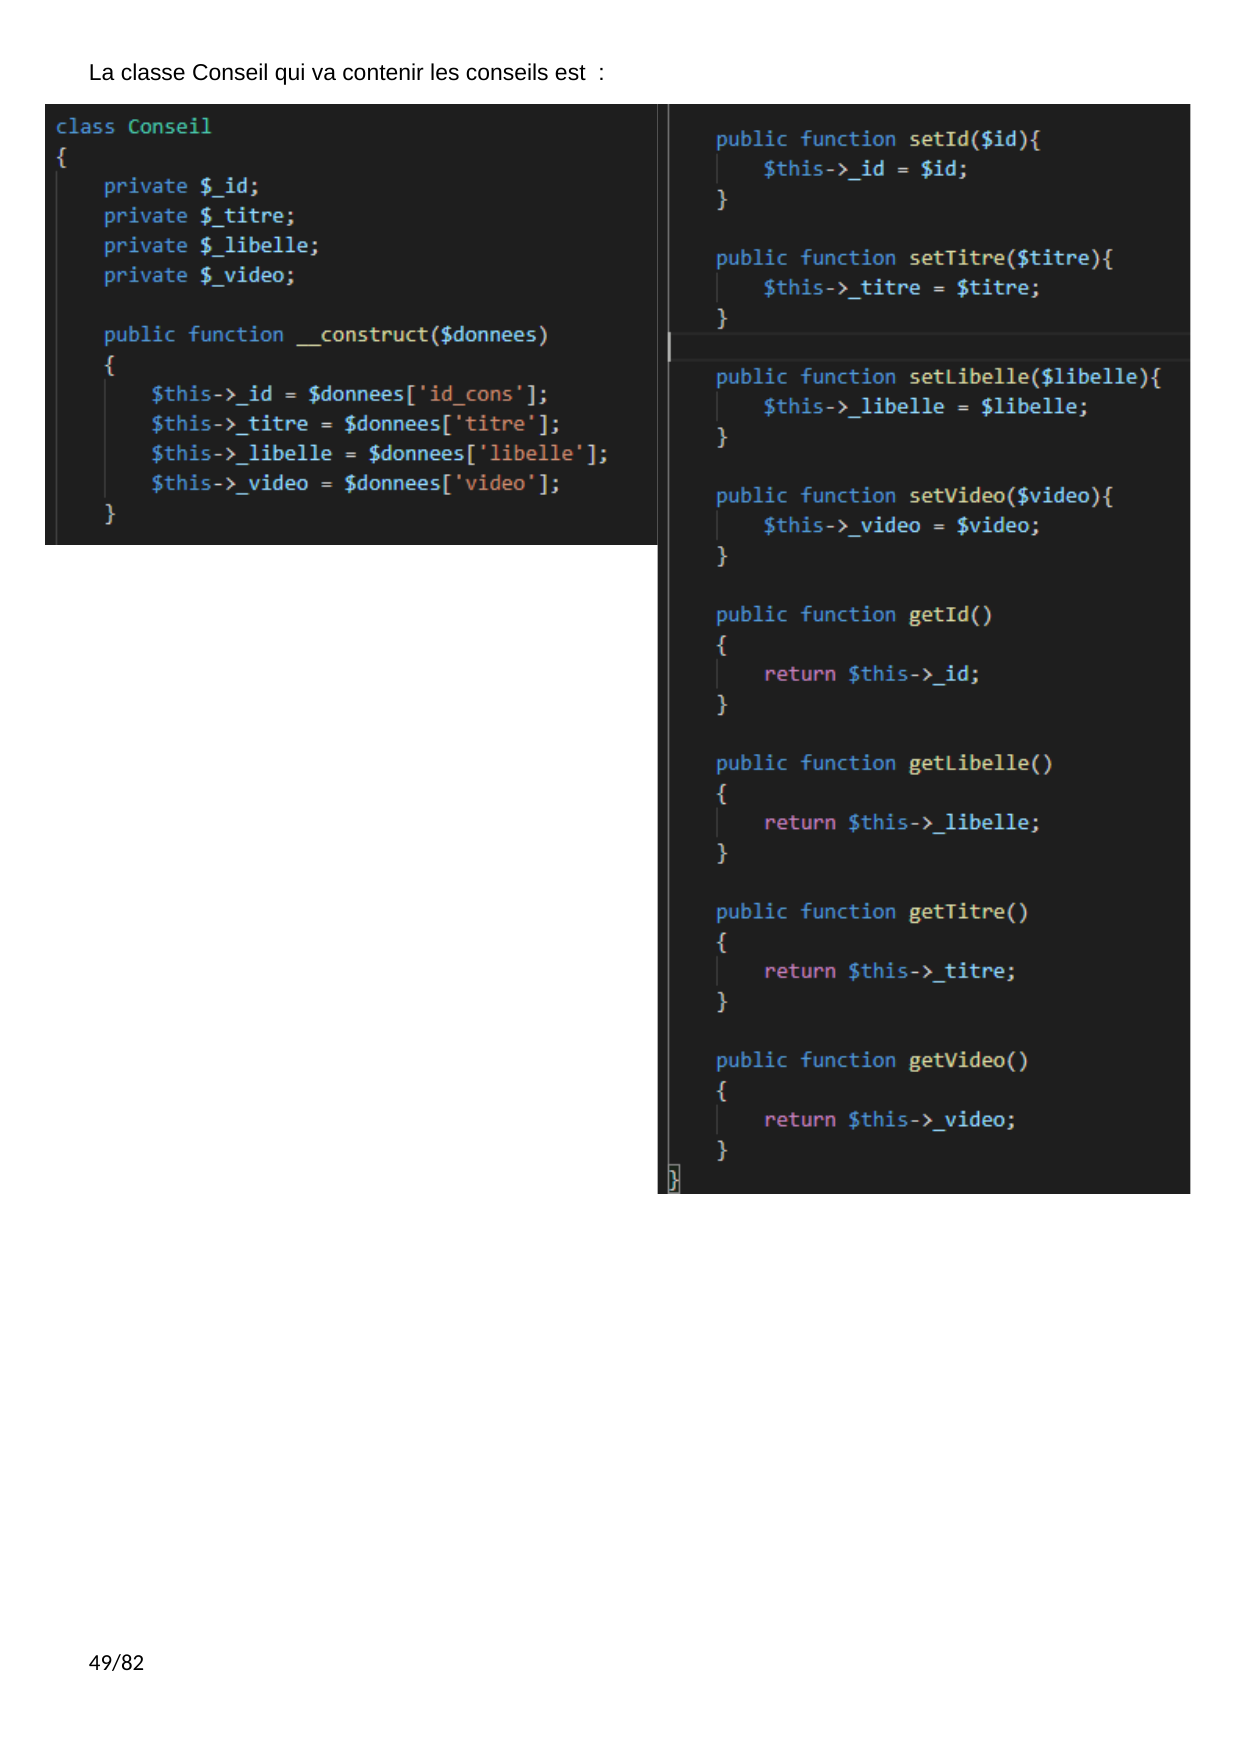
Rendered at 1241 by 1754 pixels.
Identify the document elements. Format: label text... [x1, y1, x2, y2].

picture [45, 104, 1191, 1194]
text La classe Conseil qui va contenir les conseils est : [89, 59, 1092, 85]
